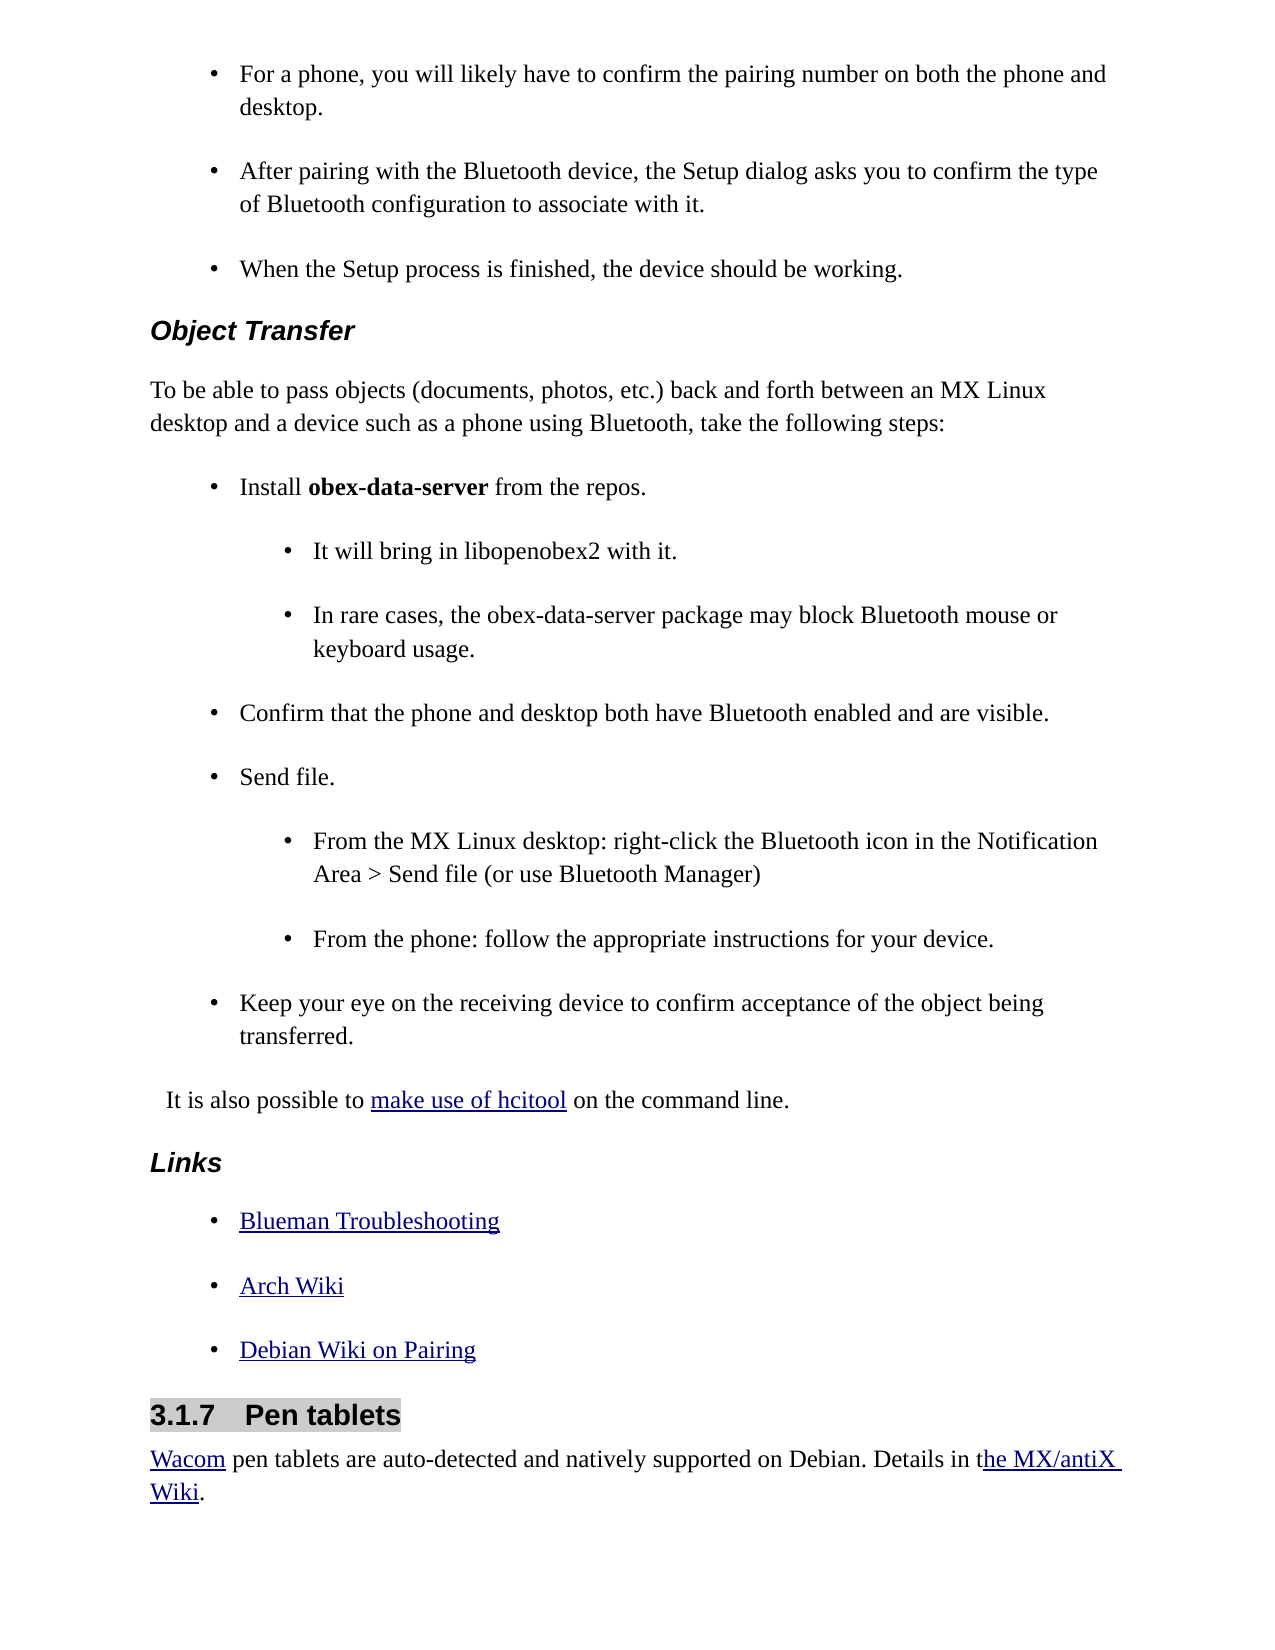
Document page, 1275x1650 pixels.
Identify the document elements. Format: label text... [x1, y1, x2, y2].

list From the MX Linux desktop: right-click the Bluetooth icon in the Notification Area > Send file (or use Bluetooth Manager) [283, 826, 1109, 888]
text Wacom pen tablets are auto-detected and natively supported on Debian. Details in the MX/antiX Wiki. [150, 1444, 1125, 1506]
list When the Setup process is finished, the device should be working. [210, 254, 1109, 282]
list Arch Wiki [210, 1271, 1109, 1299]
list Blueman Troubleshooting [210, 1206, 1109, 1235]
list Confirm that the phone and desktop both have Bluetooth enabled and are visible. [210, 698, 1109, 727]
list It will bring in libopenobex2 with it. [283, 536, 1109, 565]
list After pairing with the Bluetooth device, the Setup dialog asks you to confirm the type of Bluetooth configuration to associate with it. [210, 156, 1109, 218]
text To be able to pass objects (documents, photos, etc.) back and forth between an MX Linux desktop and a device such as a phone using Bluetooth, take the following steps: [150, 375, 1125, 437]
list From the phone: follow the appropriate instructions for your device. [283, 924, 1109, 952]
list Debian Wiki on Pairing [210, 1335, 1109, 1364]
list For a phone, you will likely have to confirm the pairing number on both the phone and desktop. [210, 59, 1109, 121]
text It is also possible to make use of hcitool on the command line. [166, 1085, 1109, 1114]
list In rare cases, the obex-data-server package may block Bluetooth mouse or keyboard usage. [283, 601, 1109, 662]
list Keep your eye on the receiving device to confirm acceptance of the object being transferred. [210, 988, 1109, 1050]
subtitle Links [150, 1146, 1125, 1178]
subtitle 3.1.7 Pen tablets [401, 1398, 1125, 1432]
subtitle Object Transfer [150, 315, 1125, 347]
list Send file. [210, 762, 1109, 791]
list Install obex-data-server from the repos. [210, 472, 1109, 501]
